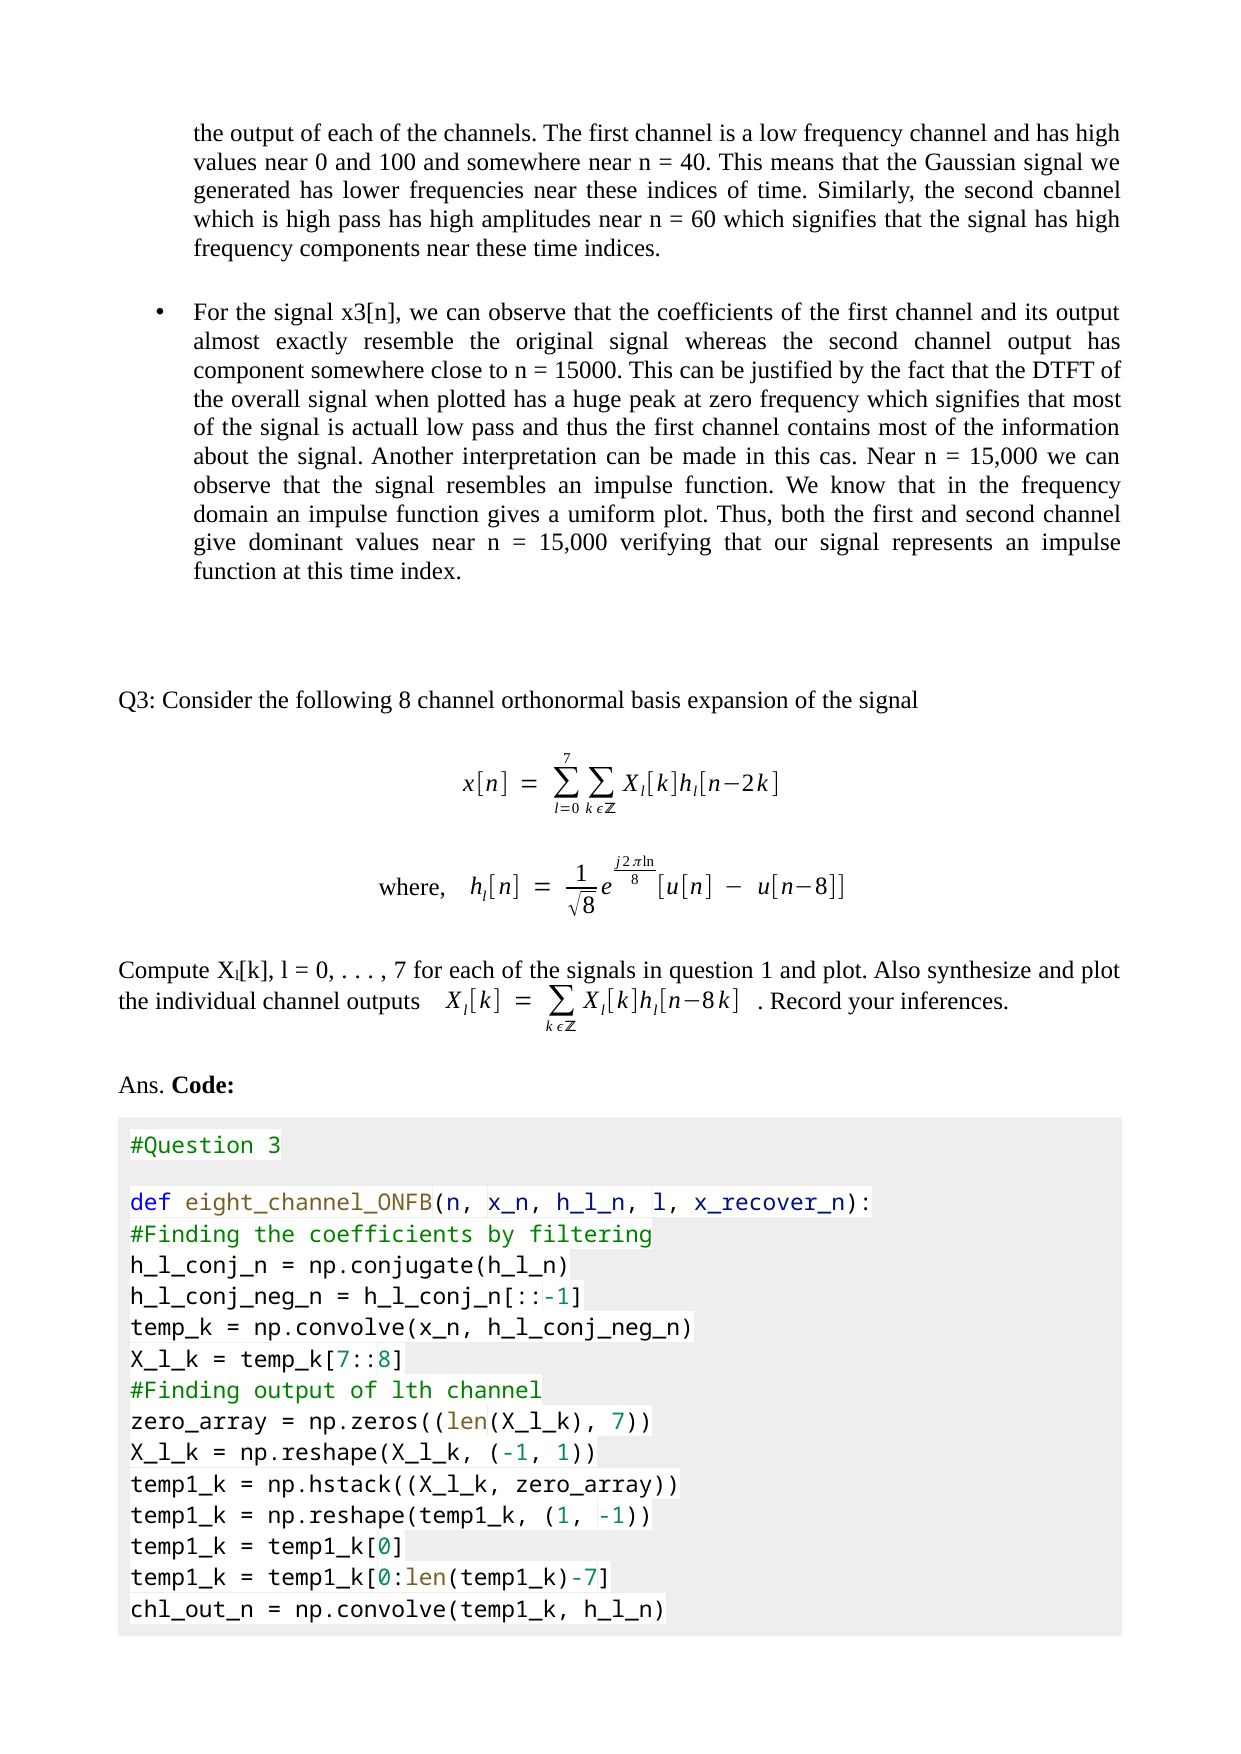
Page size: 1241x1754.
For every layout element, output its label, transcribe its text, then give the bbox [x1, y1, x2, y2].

text Ans. Code: [118, 1070, 1122, 1099]
text Compute Xl[k], l = 0, . . . , 7 for each of the signals in question 1 and plot. Also synthesize and plot the individual channel outputs . Record your inferences. [118, 955, 1122, 1035]
text Q3: Consider the following 8 channel orthonormal basis expansion of the signal [118, 685, 1122, 714]
text where, [118, 852, 1122, 919]
list For the signal x3[n], we can observe that the coefficients of the first channel and its output almost exactly resemble the original signal whereas the second channel output has component somewhere close to n = 15000. This can be justified by the fact that the DTFT of the overall signal when plotted has a huge peak at zero frequency which signifies that most of the signal is actuall low pass and thus the first channel contains most of the information about the signal. Another interpretation can be made in this cas. Near n = 15,000 we can observe that the signal resembles an impulse function. We know that in the frequency domain an impulse function gives a umiform plot. Thus, both the first and second channel give dominant values near n = 15,000 verifying that our signal represents an impulse function at this time index. [156, 297, 1122, 585]
list the output of each of the channels. The first channel is a low frequency channel and has high values near 0 and 100 and somewhere near n = 40. This means that the Gaussian signal we generated has lower frequencies near these indices of time. Similarly, the second cbannel which is high pass has high amplitudes near n = 60 which signifies that the signal has high frequency components near these time indices. [156, 118, 1122, 262]
table_header #Question 3 def eight_channel_ONFB(n, x_n, h_l_n, l, x_recover_n): #Finding the coefficients by filtering h_l_conj_n = np.conjugate(h_l_n) h_l_conj_neg_n = h_l_conj_n[::-1] temp_k = np.convolve(x_n, h_l_conj_neg_n) X_l_k = temp_k[7::8] #Finding output of lth channel zero_array = np.zeros((len(X_l_k), 7)) X_l_k = np.reshape(X_l_k, (-1, 1)) temp1_k = np.hstack((X_l_k, zero_array)) temp1_k = np.reshape(temp1_k, (1, -1)) temp1_k = temp1_k[0] temp1_k = temp1_k[0:len(temp1_k)-7] chl_out_n = np.convolve(temp1_k, h_l_n) [118, 1117, 1122, 1636]
